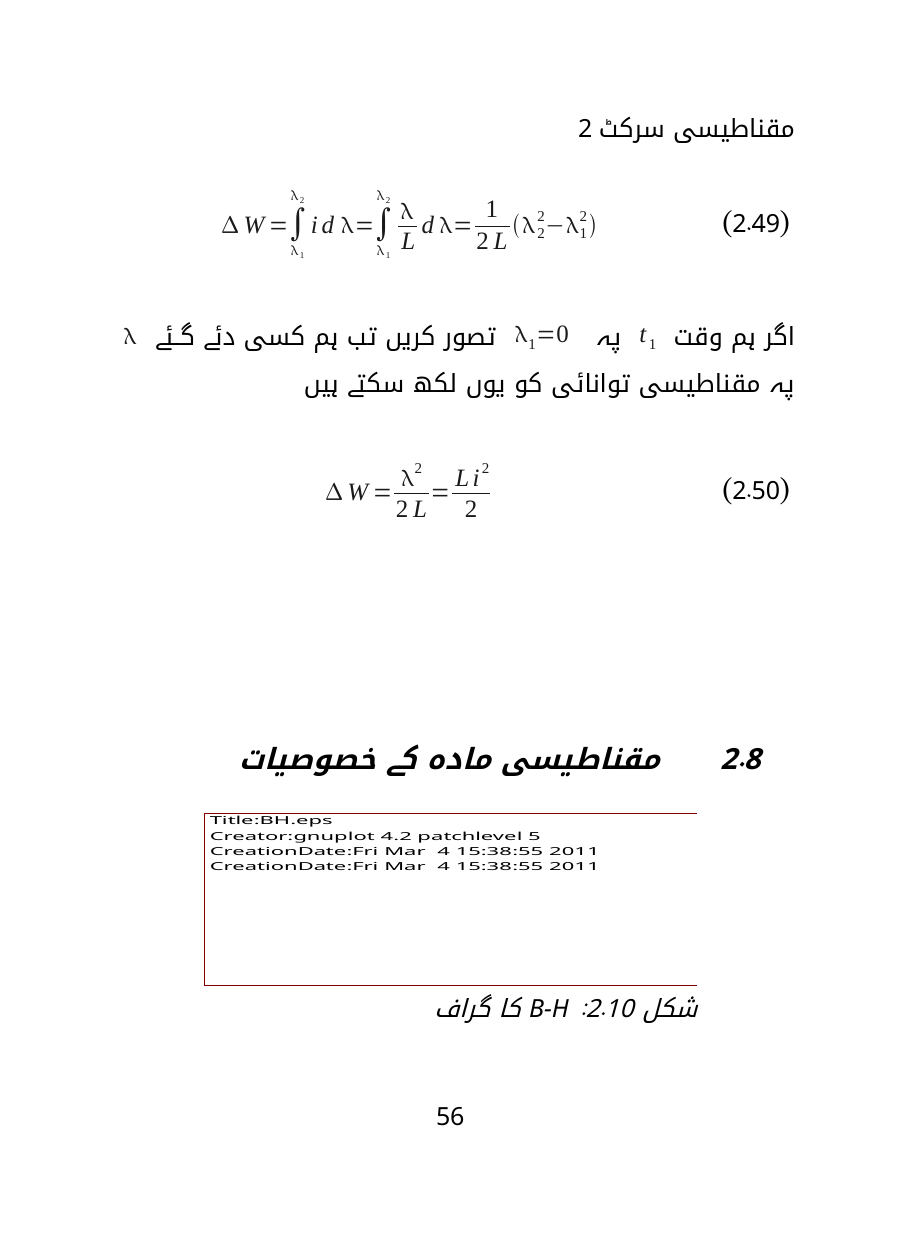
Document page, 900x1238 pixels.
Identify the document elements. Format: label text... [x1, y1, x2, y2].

text اگر ہم وقتپہ تصور کریں تب ہم کسی دئے گئےپہ مقناطیسی توانائی کو یوں لکھ سکتے ہیں [105, 313, 795, 408]
table_header [105, 183, 704, 279]
text شکل 2.10: B-H کا گراف [203, 812, 697, 1033]
subtitle مقناطیسی مادہ کے خصوصیات [105, 732, 720, 787]
table_header [105, 454, 703, 541]
table_header (2.49) [705, 183, 795, 279]
table_header (2.50) [703, 454, 795, 541]
